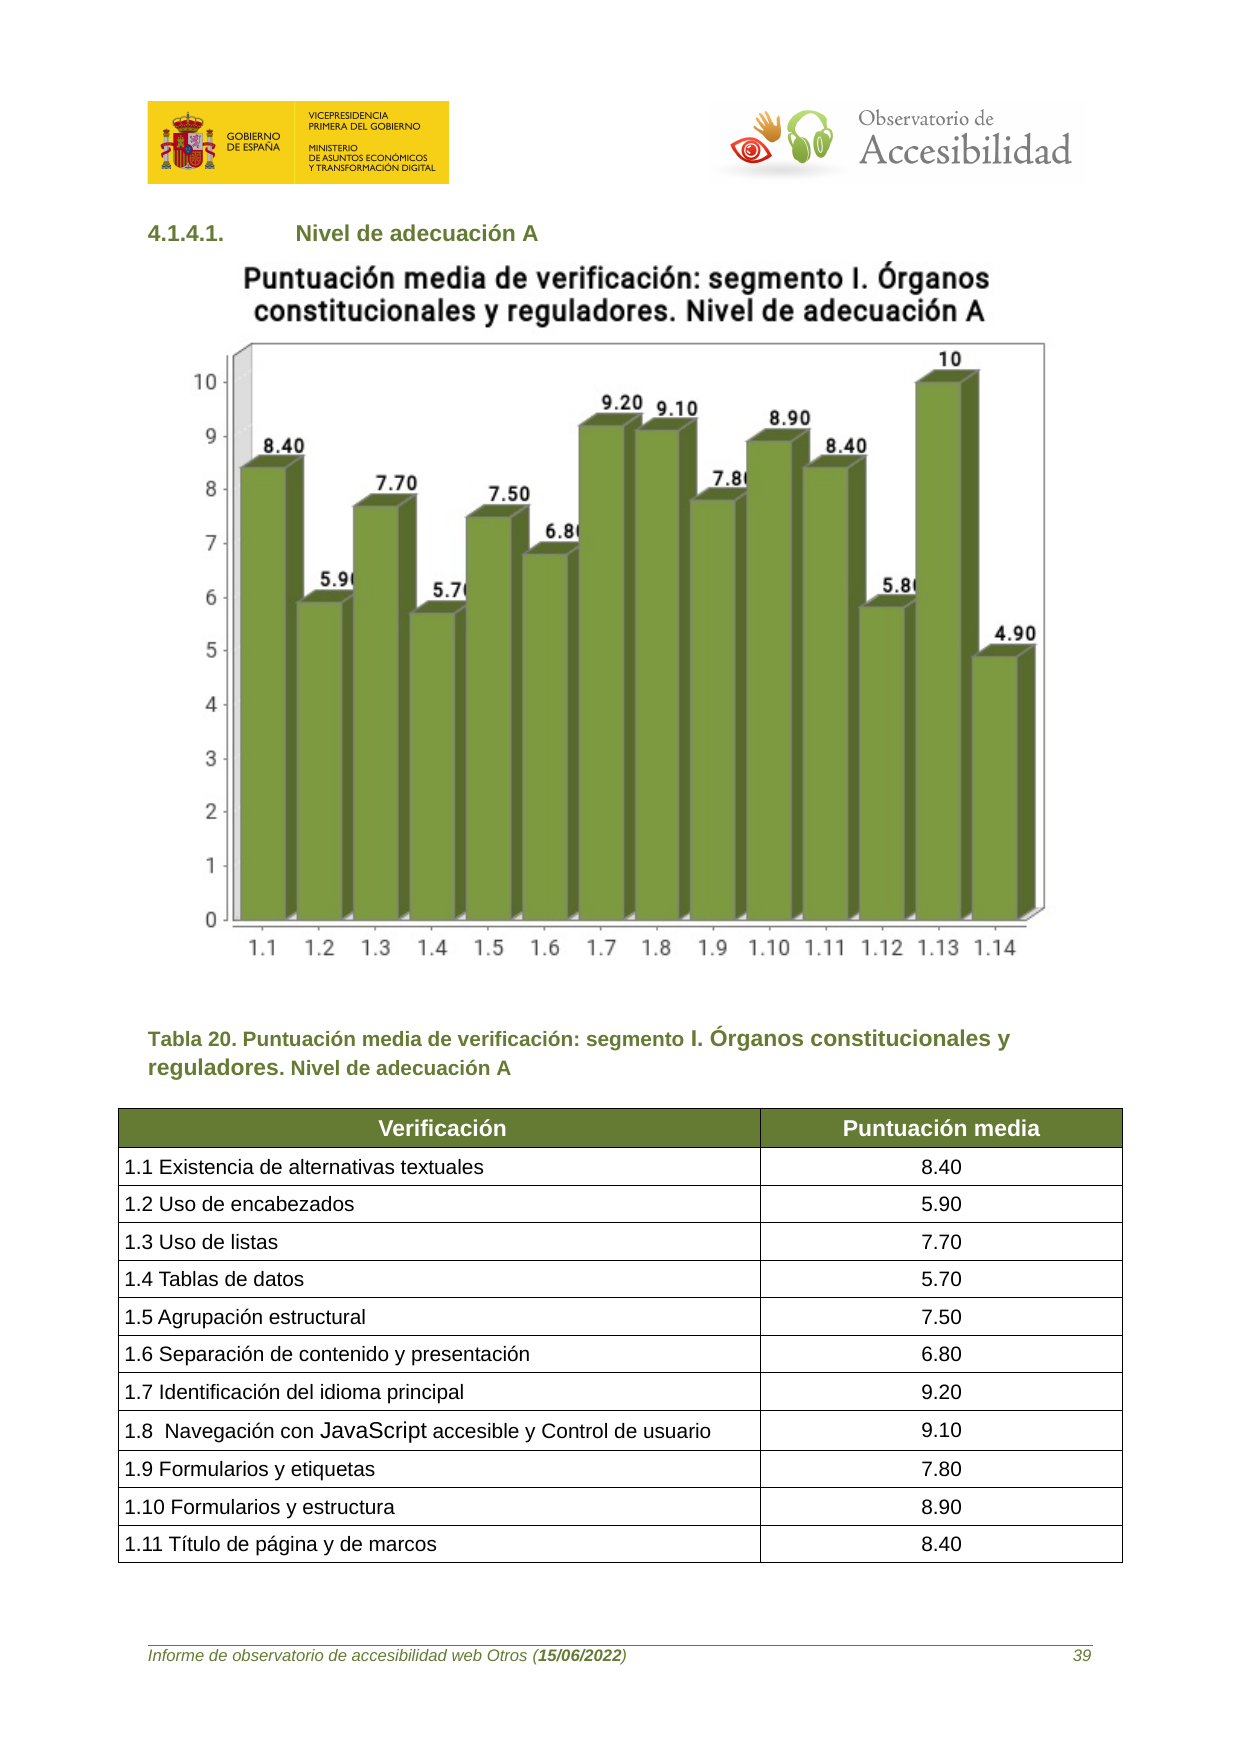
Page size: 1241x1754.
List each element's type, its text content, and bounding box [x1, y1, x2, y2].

table_cell 1.1 Existencia de alternativas textuales [119, 1148, 760, 1185]
table_cell 8.40 [761, 1526, 1122, 1562]
table_cell 1.10 Formularios y estructura [119, 1488, 760, 1525]
table_cell 1.8 Navegación con JavaScript accesible y Control de usuario [119, 1411, 760, 1450]
table_cell 1.9 Formularios y etiquetas [119, 1451, 760, 1487]
table_header Verificación [119, 1109, 760, 1147]
subtitle Nivel de adecuación A [148, 220, 1092, 246]
picture [178, 261, 1062, 971]
table_cell 7.50 [761, 1298, 1122, 1335]
text Tabla 5. Puntuación media de verificación: segmento I. Órganos constitucionales y reguladores. Nivel de adecuación A [148, 1024, 1092, 1080]
table_header Puntuación media [761, 1109, 1122, 1147]
table_cell 7.70 [761, 1223, 1122, 1260]
table_cell 8.90 [761, 1488, 1122, 1525]
table_cell 7.80 [761, 1451, 1122, 1487]
table_cell 1.5 Agrupación estructural [119, 1298, 760, 1335]
table_cell 8.40 [761, 1148, 1122, 1185]
table_cell 6.80 [761, 1336, 1122, 1372]
table_cell 1.2 Uso de encabezados [119, 1186, 760, 1222]
table_cell 1.4 Tablas de datos [119, 1261, 760, 1297]
table_cell 5.90 [761, 1186, 1122, 1222]
table_cell 9.10 [761, 1411, 1122, 1450]
table_cell 1.11 Título de página y de marcos [119, 1526, 760, 1562]
table_cell 1.6 Separación de contenido y presentación [119, 1336, 760, 1372]
picture [710, 101, 1086, 184]
table_cell 9.20 [761, 1373, 1122, 1410]
table_cell 1.3 Uso de listas [119, 1223, 760, 1260]
picture [147, 101, 450, 184]
table_cell 5.70 [761, 1261, 1122, 1297]
table_cell 1.7 Identificación del idioma principal [119, 1373, 760, 1410]
